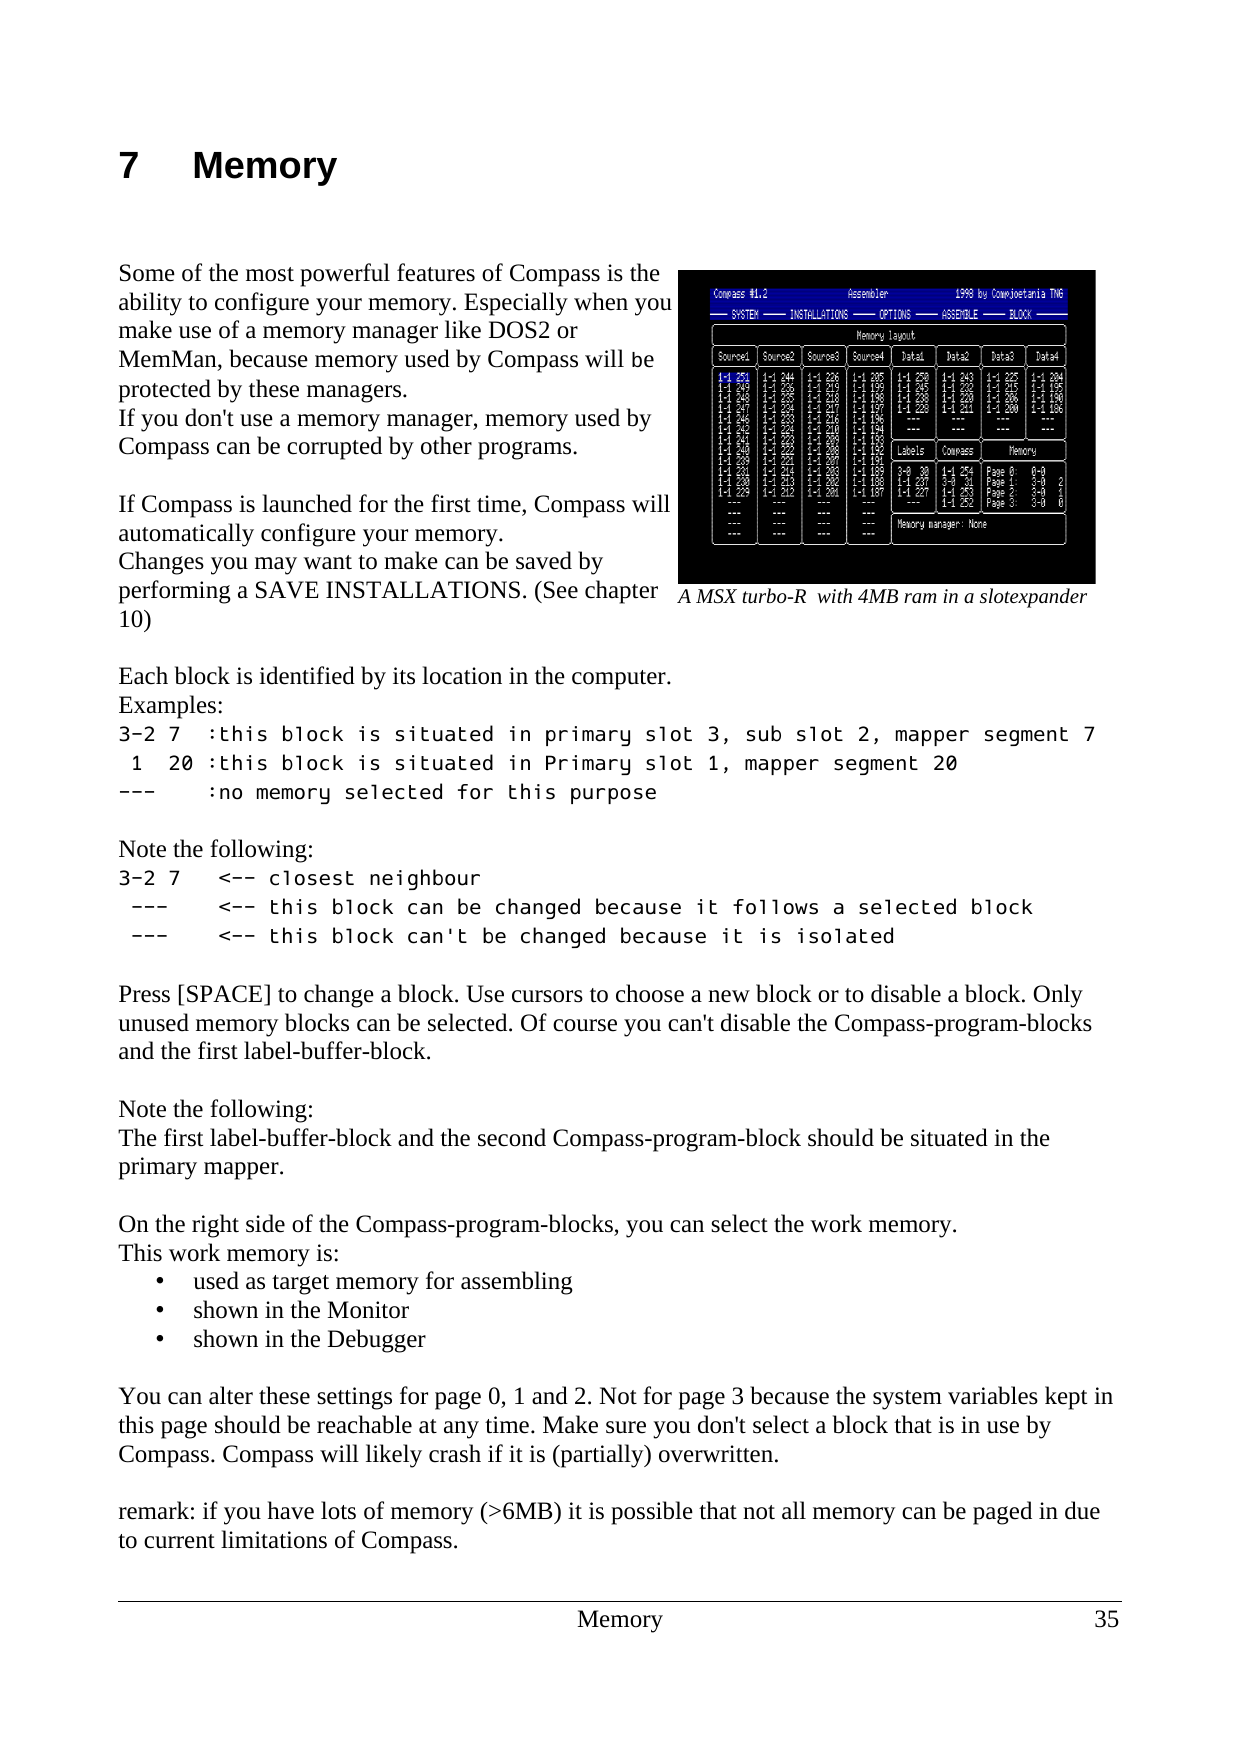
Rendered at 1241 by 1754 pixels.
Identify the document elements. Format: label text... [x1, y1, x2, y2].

text --- <-- this block can be changed because it follows a selected block [118, 892, 1122, 921]
text 3-2 7 :this block is situated in primary slot 3, sub slot 2, mapper segment 7 [118, 719, 1122, 748]
text Note the following: [118, 834, 1122, 863]
text Some of the most powerful features of Compass is the ability to configure your memory. Especially when you make use of a memory manager like DOS2 or MemMan, because memory used by Compass will be protected by these managers. [118, 258, 1122, 403]
subtitle Memory [118, 143, 1122, 187]
text Note the following: [118, 1094, 1122, 1123]
picture [678, 270, 1096, 584]
list used as target memory for assembling [156, 1266, 1122, 1295]
text Changes you may want to make can be saved by performing a SAVE INSTALLATIONS. (See chapter 10) [118, 546, 1122, 633]
text 1 20 :this block is situated in Primary slot 1, mapper segment 20 [118, 748, 1122, 777]
text --- <-- this block can't be changed because it is isolated [118, 921, 1122, 950]
text If you don't use a memory manager, memory used by Compass can be corrupted by other programs. [118, 403, 678, 460]
text On the right side of the Compass-program-blocks, you can select the work memory. [118, 1209, 1122, 1238]
text A MSX turbo-R with 4MB ram in a slotexpander [678, 584, 1096, 608]
text 3-2 7 <-- closest neighbour [118, 863, 1122, 892]
text The first label-buffer-block and the second Compass-program-block should be situated in the primary mapper. [118, 1123, 1122, 1180]
text This work memory is: [118, 1238, 1122, 1266]
text If Compass is launched for the first time, Compass will automatically configure your memory. [118, 489, 678, 546]
text Examples: [118, 690, 1122, 719]
text You can alter these settings for page 0, 1 and 2. Not for page 3 because the system variables kept in this page should be reachable at any time. Make sure you don't select a block that is in use by Compass. Compass will likely crash if it is (partially) overwritten. [118, 1381, 1122, 1468]
list shown in the Monitor [156, 1295, 1122, 1324]
text Press [SPACE] to change a block. Use cursors to choose a new block or to disable a block. Only unused memory blocks can be selected. Of course you can't disable the Compass-program-blocks and the first label-buffer-block. [118, 979, 1122, 1065]
list shown in the Debugger [156, 1324, 1122, 1353]
text remark: if you have lots of memory (>6MB) it is possible that not all memory can be paged in due to current limitations of Compass. [118, 1496, 1122, 1554]
text --- :no memory selected for this purpose [118, 777, 1122, 806]
text Each block is identified by its location in the computer. [118, 661, 1122, 690]
